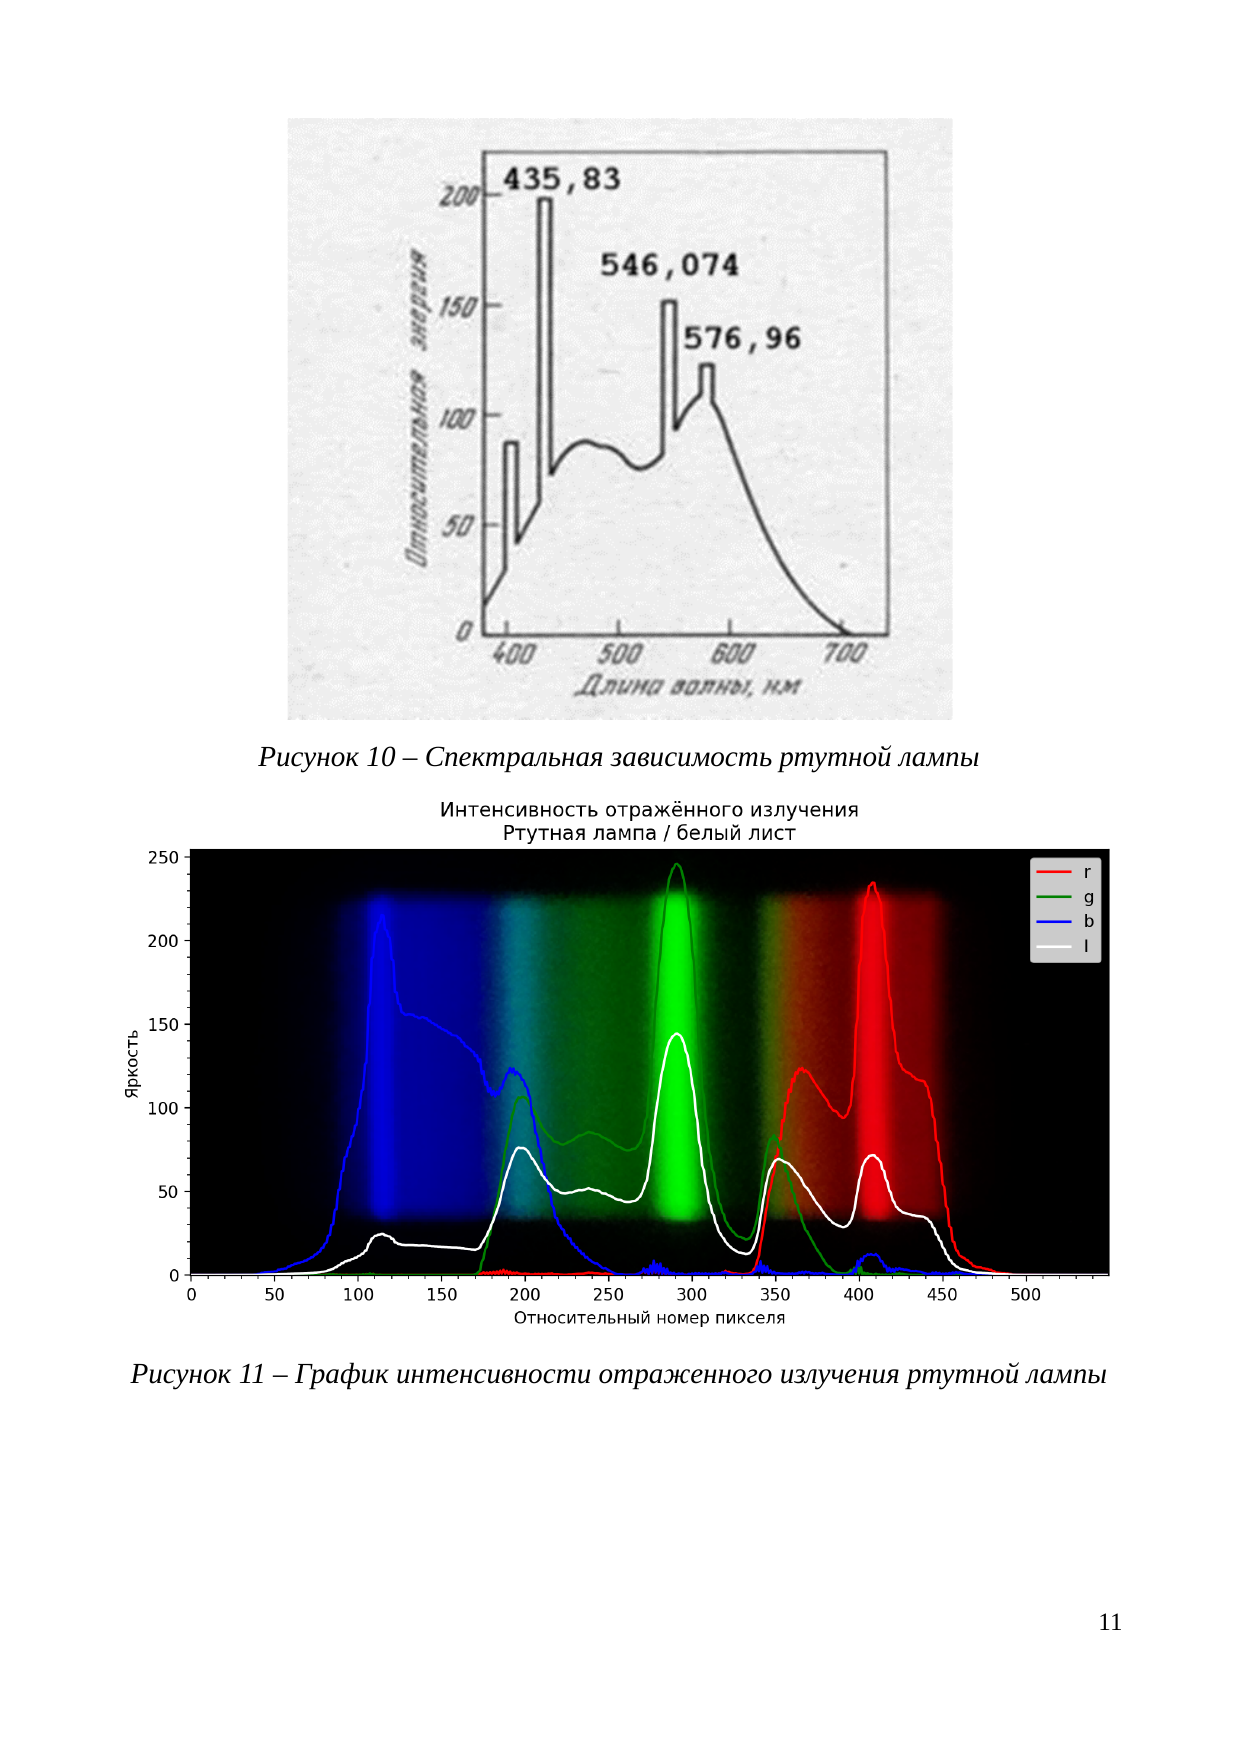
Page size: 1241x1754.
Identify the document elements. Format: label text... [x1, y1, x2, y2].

text Рисунок 10 – Спектральная зависимость ртутной лампы [118, 739, 1122, 773]
picture [119, 792, 1121, 1337]
picture [287, 118, 953, 720]
text Рисунок 11 – График интенсивности отраженного излучения ртутной лампы [118, 1356, 1122, 1389]
